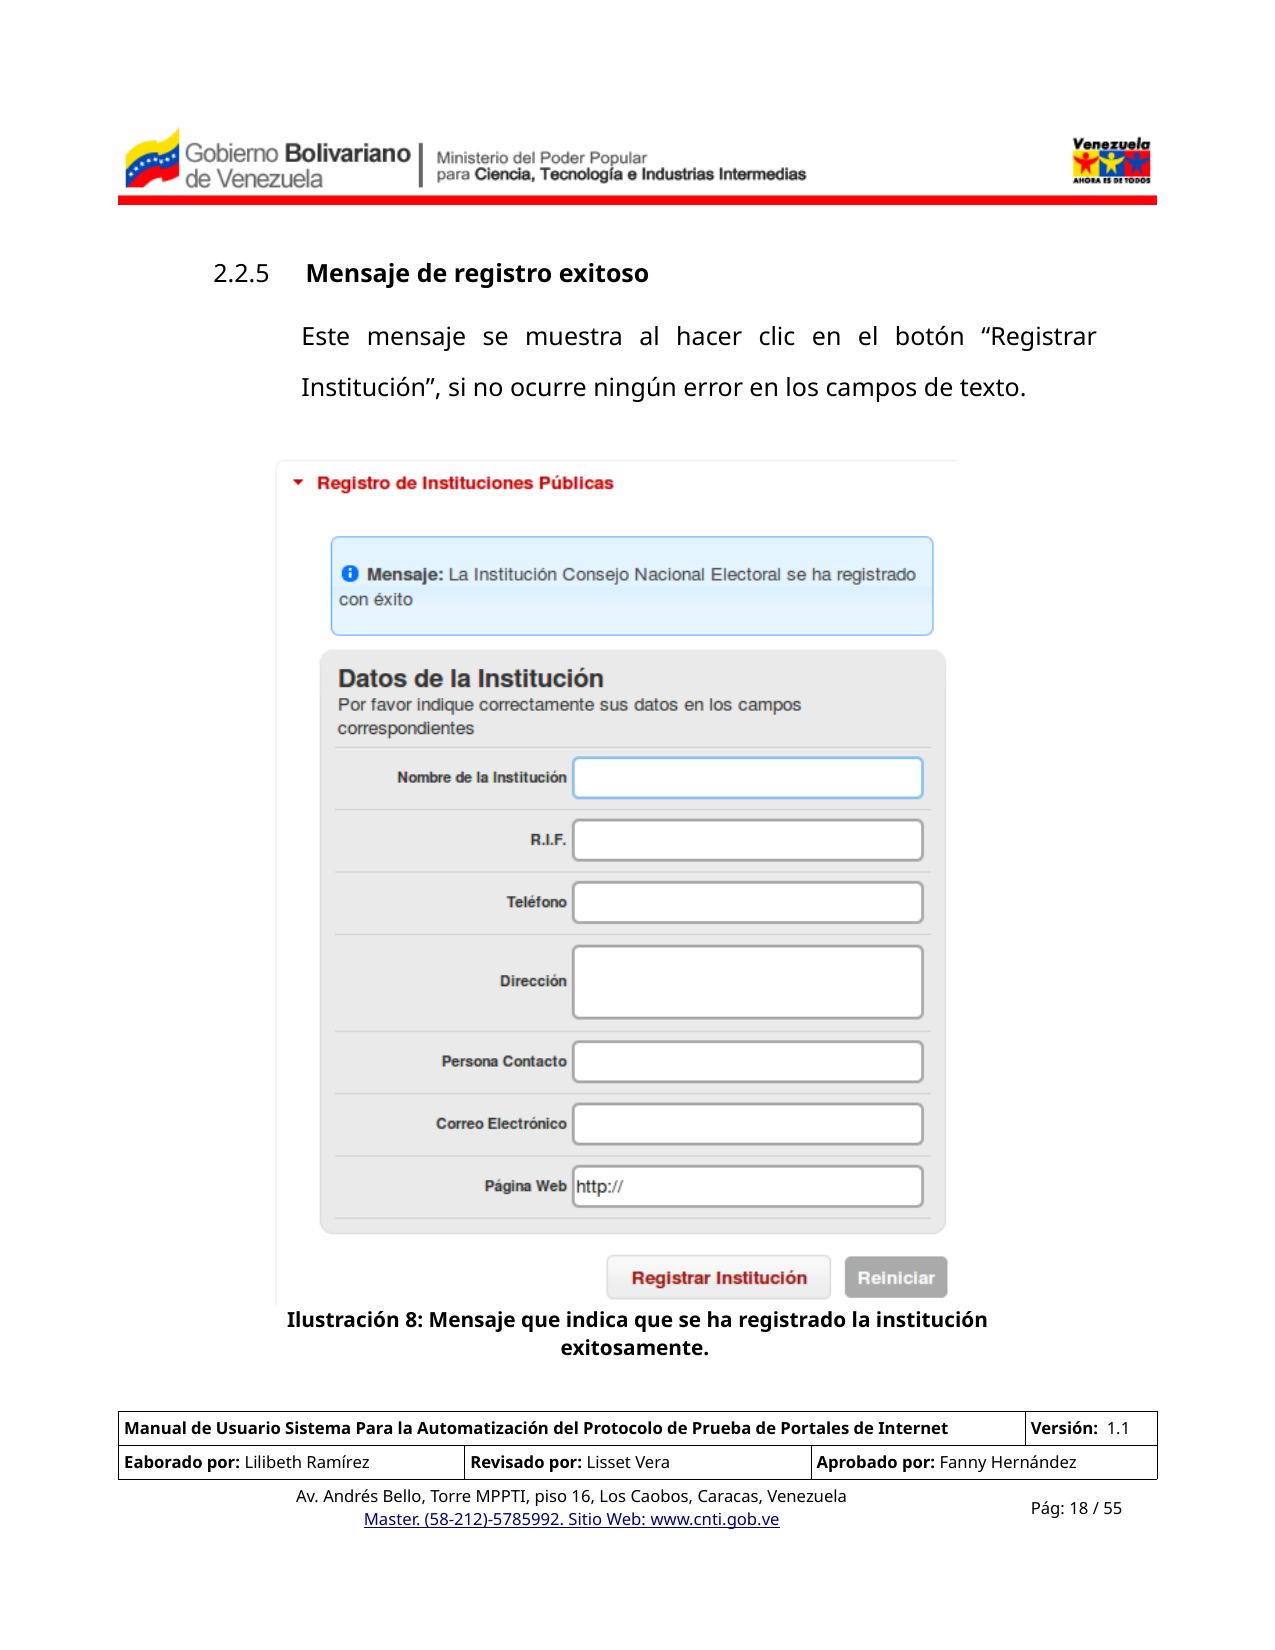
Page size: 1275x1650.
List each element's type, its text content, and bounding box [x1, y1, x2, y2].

picture [118, 119, 1157, 205]
text Ilustración 8: Mensaje que indica que se ha registrado la institución exitosamente. [255, 467, 1020, 1362]
picture [270, 456, 956, 1305]
text Este mensaje se muestra al hacer clic en el botón “Registrar Institución”, si no ocurre ningún error en los campos de texto. [301, 318, 1098, 403]
subtitle Mensaje de registro exitoso [118, 255, 1157, 289]
